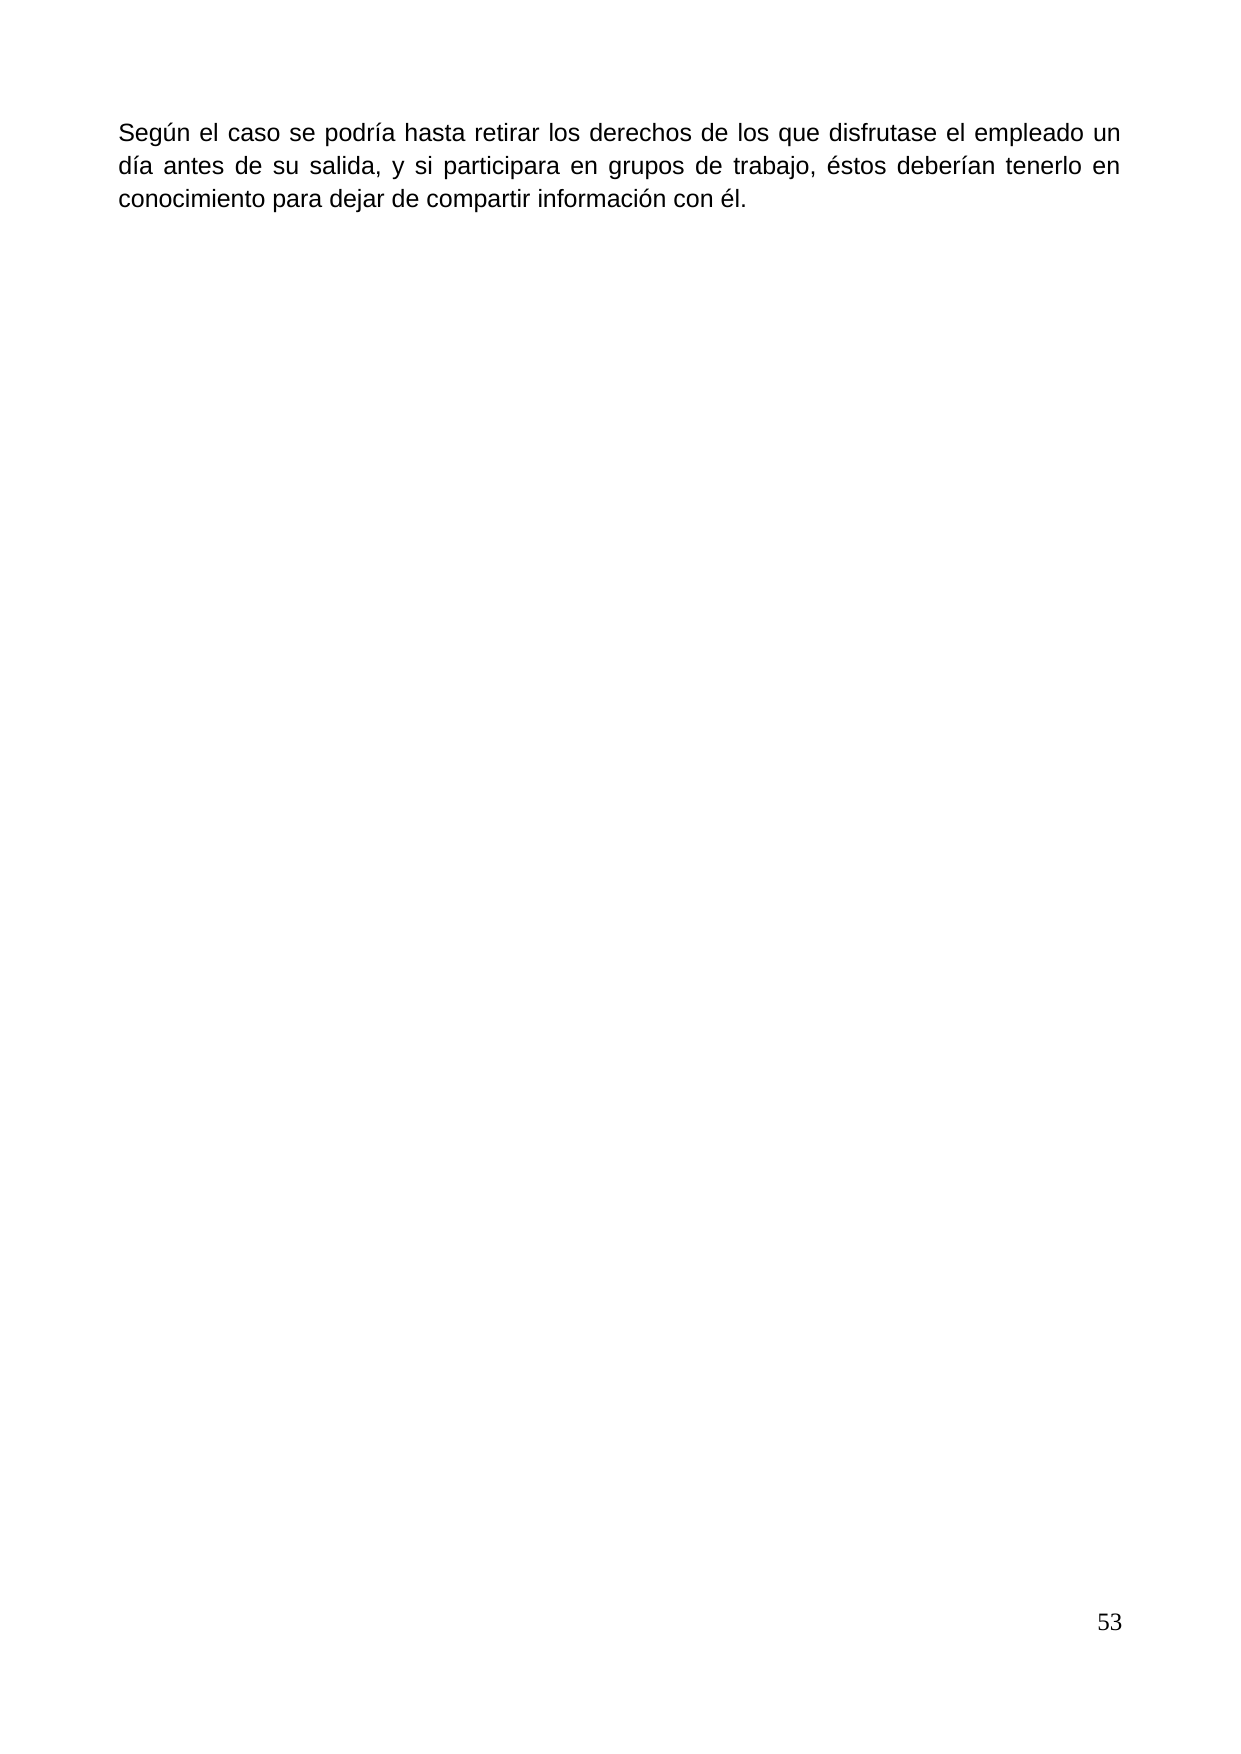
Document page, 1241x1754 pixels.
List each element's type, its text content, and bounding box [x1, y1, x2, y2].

text Según el caso se podría hasta retirar los derechos de los que disfrutase el empleado un día antes de su salida, y si participara en grupos de trabajo, éstos deberían tenerlo en conocimiento para dejar de compartir información con él. [118, 118, 1122, 213]
